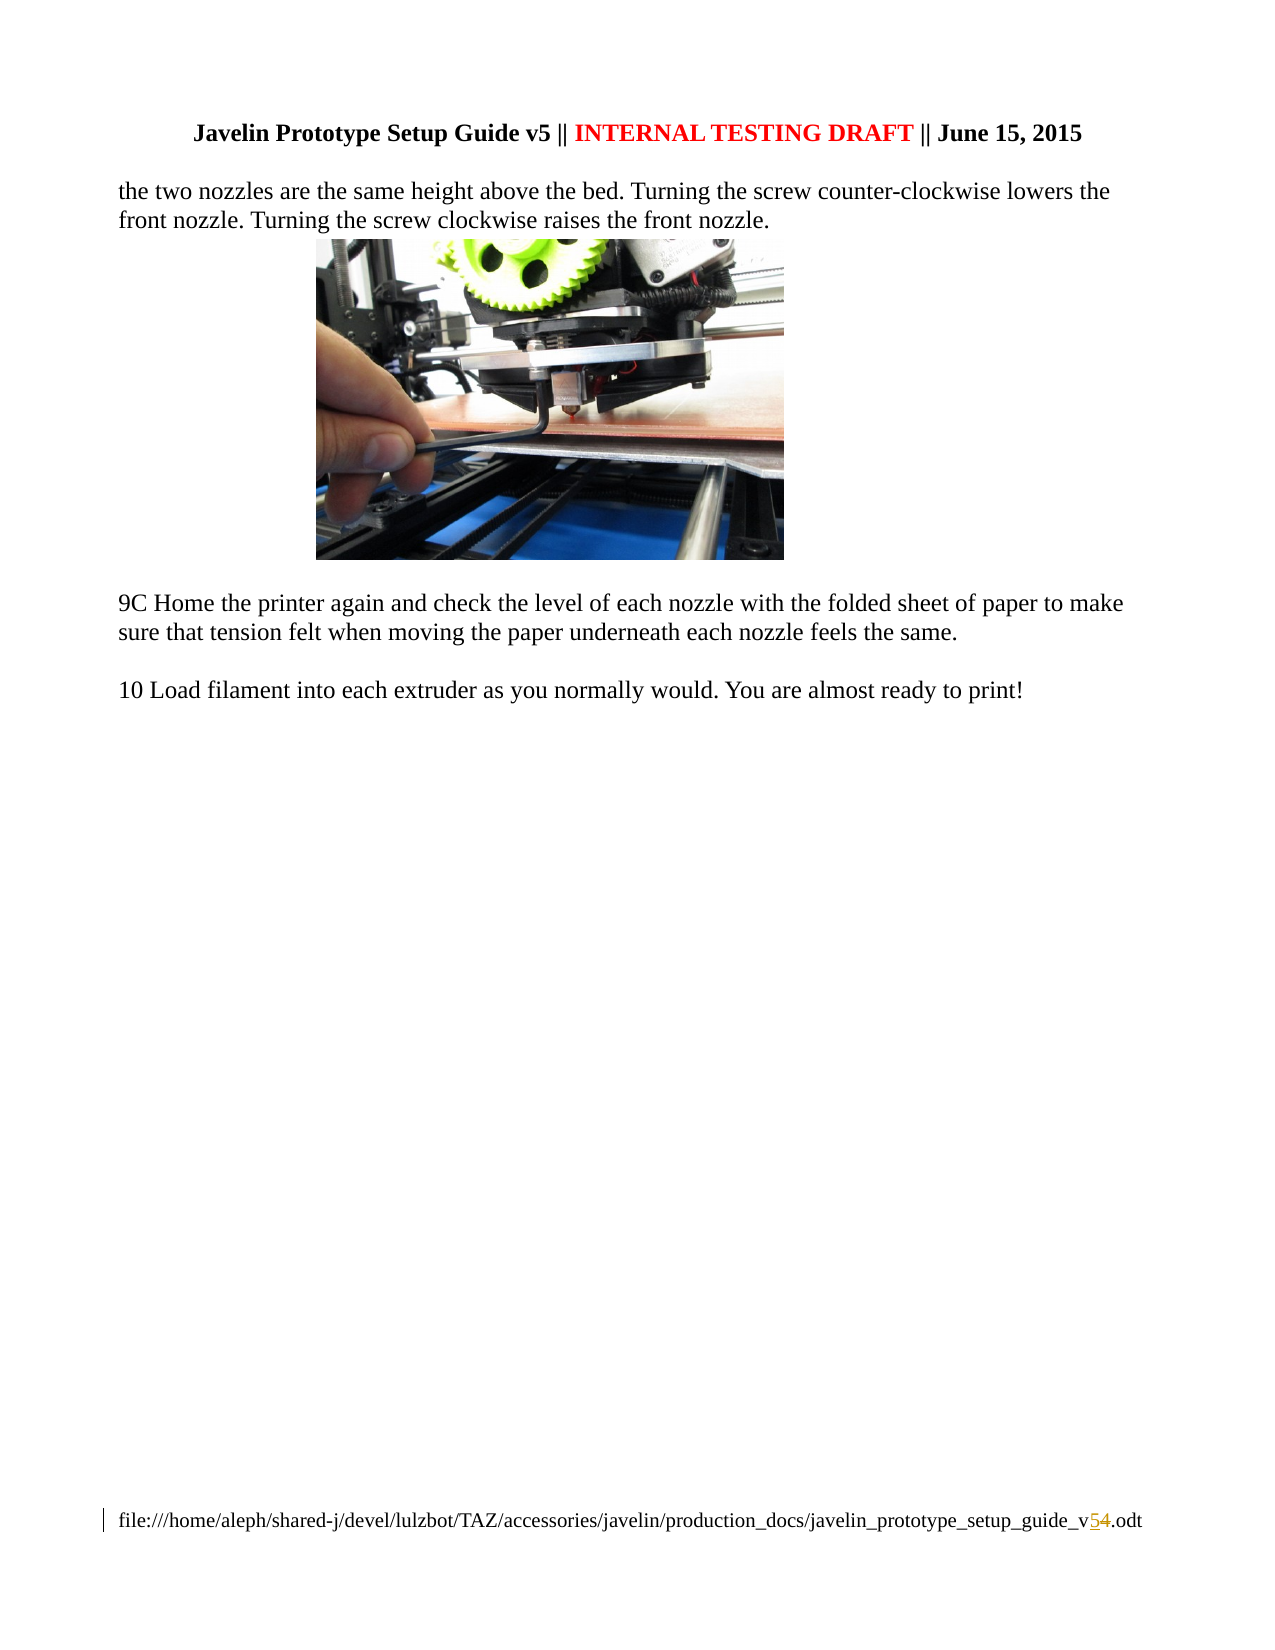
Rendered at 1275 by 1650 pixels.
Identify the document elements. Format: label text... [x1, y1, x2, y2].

text 10 Load filament into each extruder as you normally would. You are almost ready to print! [118, 675, 1157, 703]
text 9B To adjust the level of the T1 (front) extruder push the bed away to have access to the leveling screw. The leveling screw is found on the front Javelin mount. Adjust it with a 4mm driver until the two nozzles are the same height above the bed. Turning the screw counter-clockwise lowers the front nozzle. Turning the screw clockwise raises the front nozzle. [118, 176, 1157, 234]
picture [316, 239, 784, 560]
text 9C Home the printer again and check the level of each nozzle with the folded sheet of paper to make sure that tension felt when moving the paper underneath each nozzle feels the same. [118, 588, 1157, 646]
